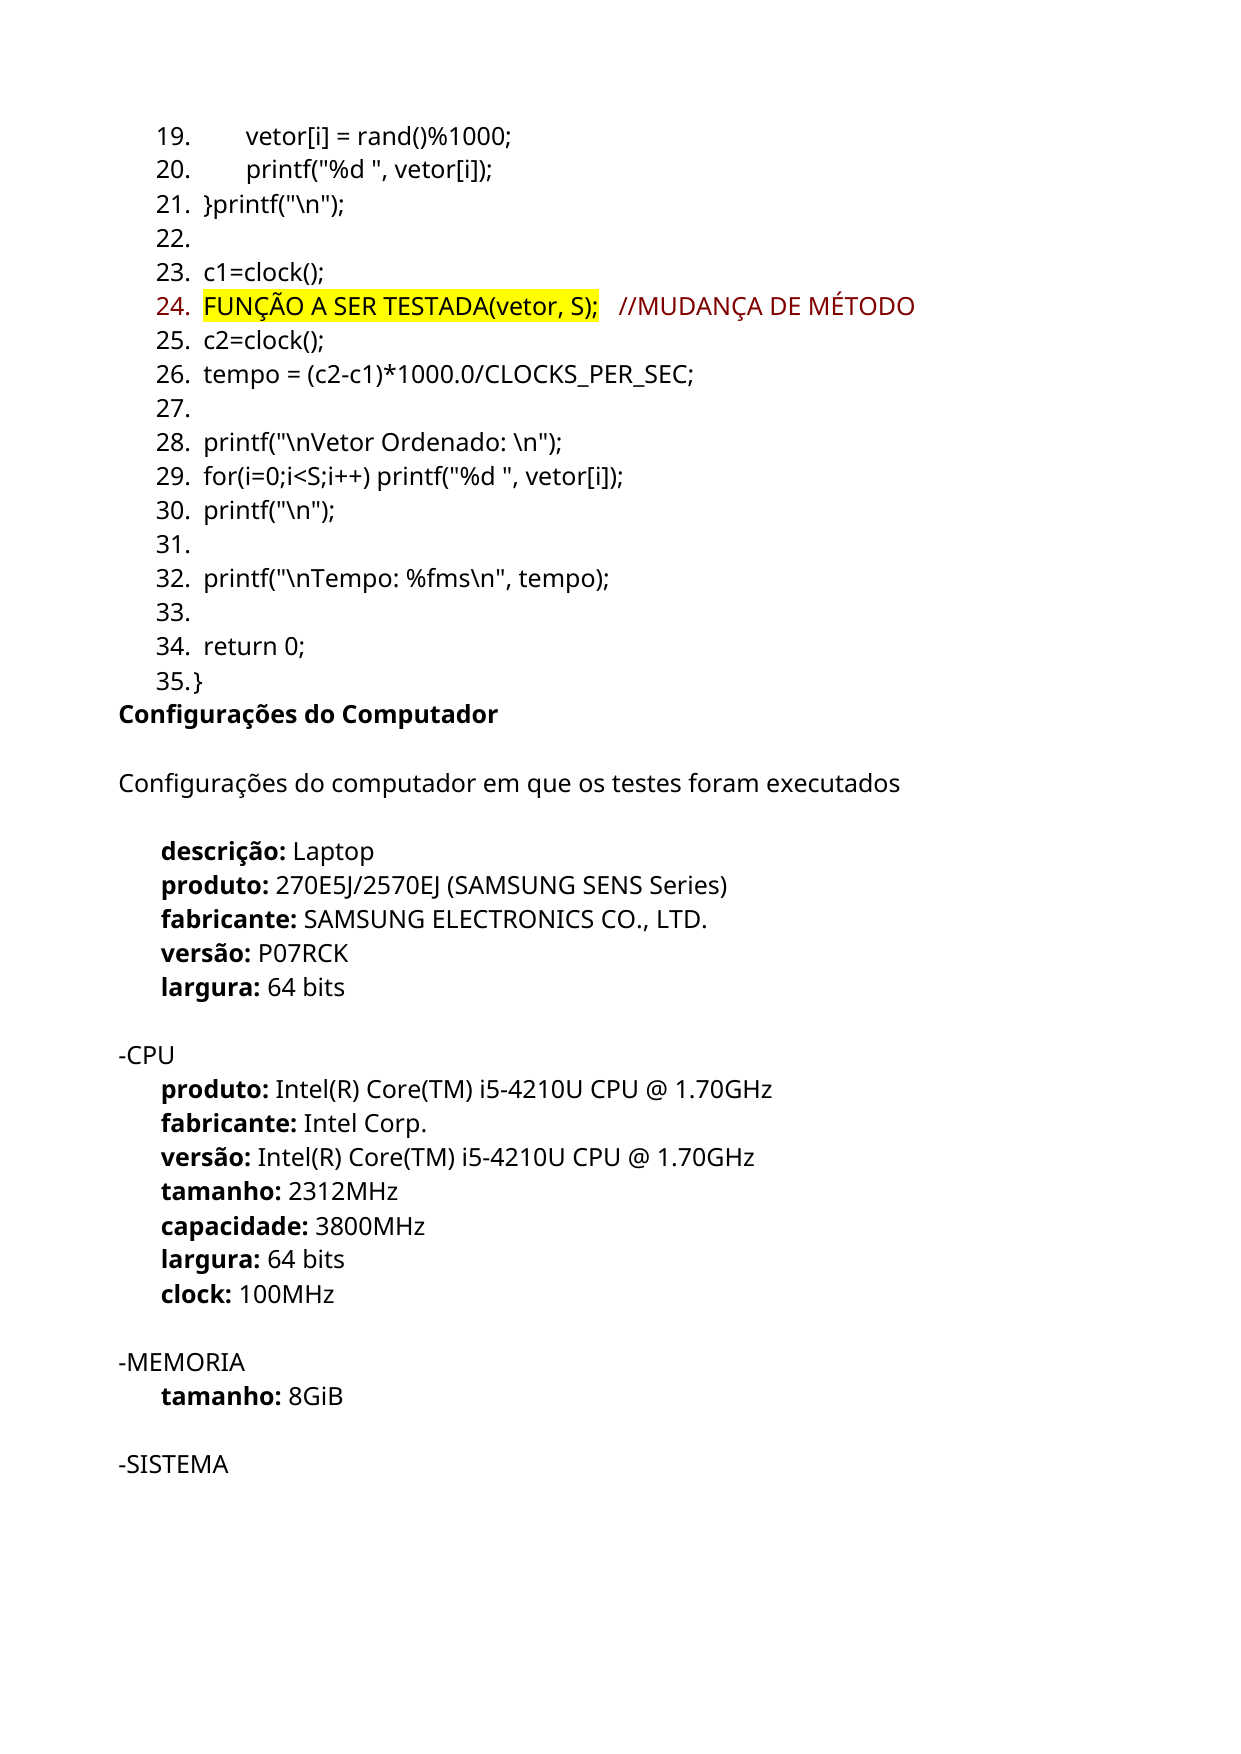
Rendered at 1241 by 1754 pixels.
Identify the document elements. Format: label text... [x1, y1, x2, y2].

text capacidade: 3800MHz [118, 1208, 1122, 1242]
text -SISTEMA [118, 1447, 1122, 1481]
text tamanho: 2312MHz [118, 1174, 1122, 1208]
list vetor[i] = rand()%1000; [156, 118, 1122, 152]
list } [156, 663, 1122, 697]
list printf("\nVetor Ordenado: \n"); [156, 425, 1122, 459]
list c1=clock(); [156, 254, 1122, 288]
text descrição: Laptop [118, 833, 1122, 867]
text fabricante: Intel Corp. [118, 1106, 1122, 1140]
text produto: Intel(R) Core(TM) i5-4210U CPU @ 1.70GHz [118, 1072, 1122, 1106]
list tempo = (c2-c1)*1000.0/CLOCKS_PER_SEC; [156, 357, 1122, 391]
list }printf("\n"); [156, 186, 1122, 220]
text -CPU [118, 1038, 1122, 1072]
text largura: 64 bits [118, 1242, 1122, 1276]
text Configurações do Computador [118, 697, 1122, 731]
text versão: Intel(R) Core(TM) i5-4210U CPU @ 1.70GHz [118, 1140, 1122, 1174]
list FUNÇÃO A SER TESTADA(vetor, S); //MUDANÇA DE MÉTODO [156, 288, 1122, 322]
list for(i=0;i<S;i++) printf("%d ", vetor[i]); [156, 459, 1122, 493]
list printf("\n"); [156, 493, 1122, 527]
text versão: P07RCK [118, 936, 1122, 970]
text -MEMORIA [118, 1344, 1122, 1378]
text Configurações do computador em que os testes foram executados [118, 765, 1122, 799]
list return 0; [156, 629, 1122, 663]
list c2=clock(); [156, 322, 1122, 357]
list printf("\nTempo: %fms\n", tempo); [156, 561, 1122, 595]
text clock: 100MHz [118, 1276, 1122, 1310]
text largura: 64 bits [118, 970, 1122, 1004]
text tamanho: 8GiB [118, 1378, 1122, 1412]
text produto: 270E5J/2570EJ (SAMSUNG SENS Series) [118, 867, 1122, 902]
text fabricante: SAMSUNG ELECTRONICS CO., LTD. [118, 902, 1122, 936]
list printf("%d ", vetor[i]); [156, 152, 1122, 186]
